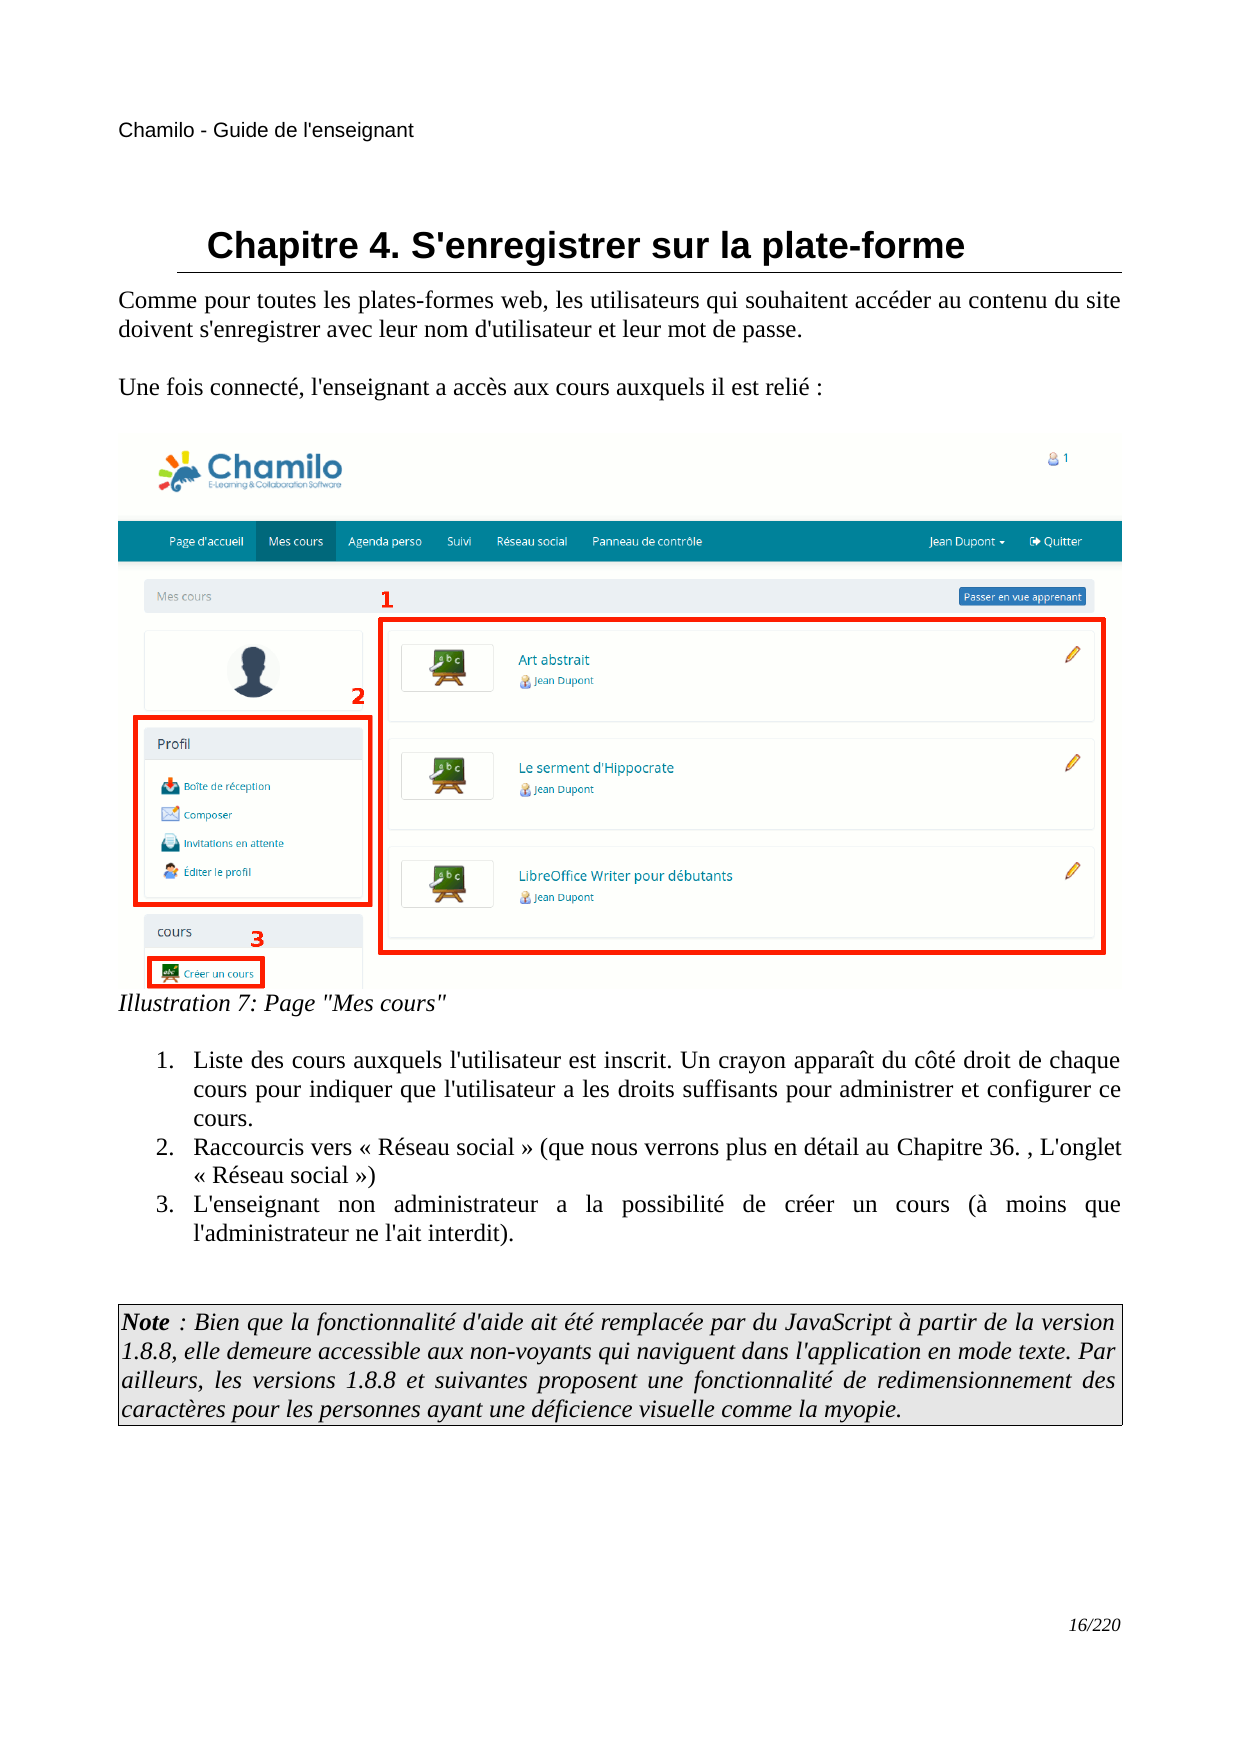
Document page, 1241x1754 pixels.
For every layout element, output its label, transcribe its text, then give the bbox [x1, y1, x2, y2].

text Une fois connecté, l'enseignant a accès aux cours auxquels il est relié : [118, 372, 1122, 400]
list L'enseignant non administrateur a la possibilité de créer un cours (à moins que l'administrateur ne l'ait interdit). [156, 1189, 1122, 1247]
text Comme pour toutes les plates-formes web, les utilisateurs qui souhaitent accéder au contenu du site doivent s'enregistrer avec leur nom d'utilisateur et leur mot de passe. [118, 285, 1122, 343]
list Raccourcis vers « Réseau social » (que nous verrons plus en détail au Chapitre 36. , L'onglet « Réseau social ») [156, 1132, 1122, 1189]
picture [118, 433, 1122, 989]
subtitle S'enregistrer sur la plate-forme [177, 190, 1122, 272]
list Liste des cours auxquels l'utilisateur est inscrit. Un crayon apparaît du côté droit de chaque cours pour indiquer que l'utilisateur a les droits suffisants pour administrer et configurer ce cours. [156, 1046, 1122, 1132]
text Illustration 7: Page "Mes cours" [118, 989, 1122, 1017]
text Note : Bien que la fonctionnalité d'aide ait été remplacée par du JavaScript à partir de la version 1.8.8, elle demeure accessible aux non-voyants qui naviguent dans l'application en mode texte. Par ailleurs, les versions 1.8.8 et suivantes proposent une fonctionnalité de redimensionnement des caractères pour les personnes ayant une déficience visuelle comme la myopie. [119, 1305, 1122, 1425]
